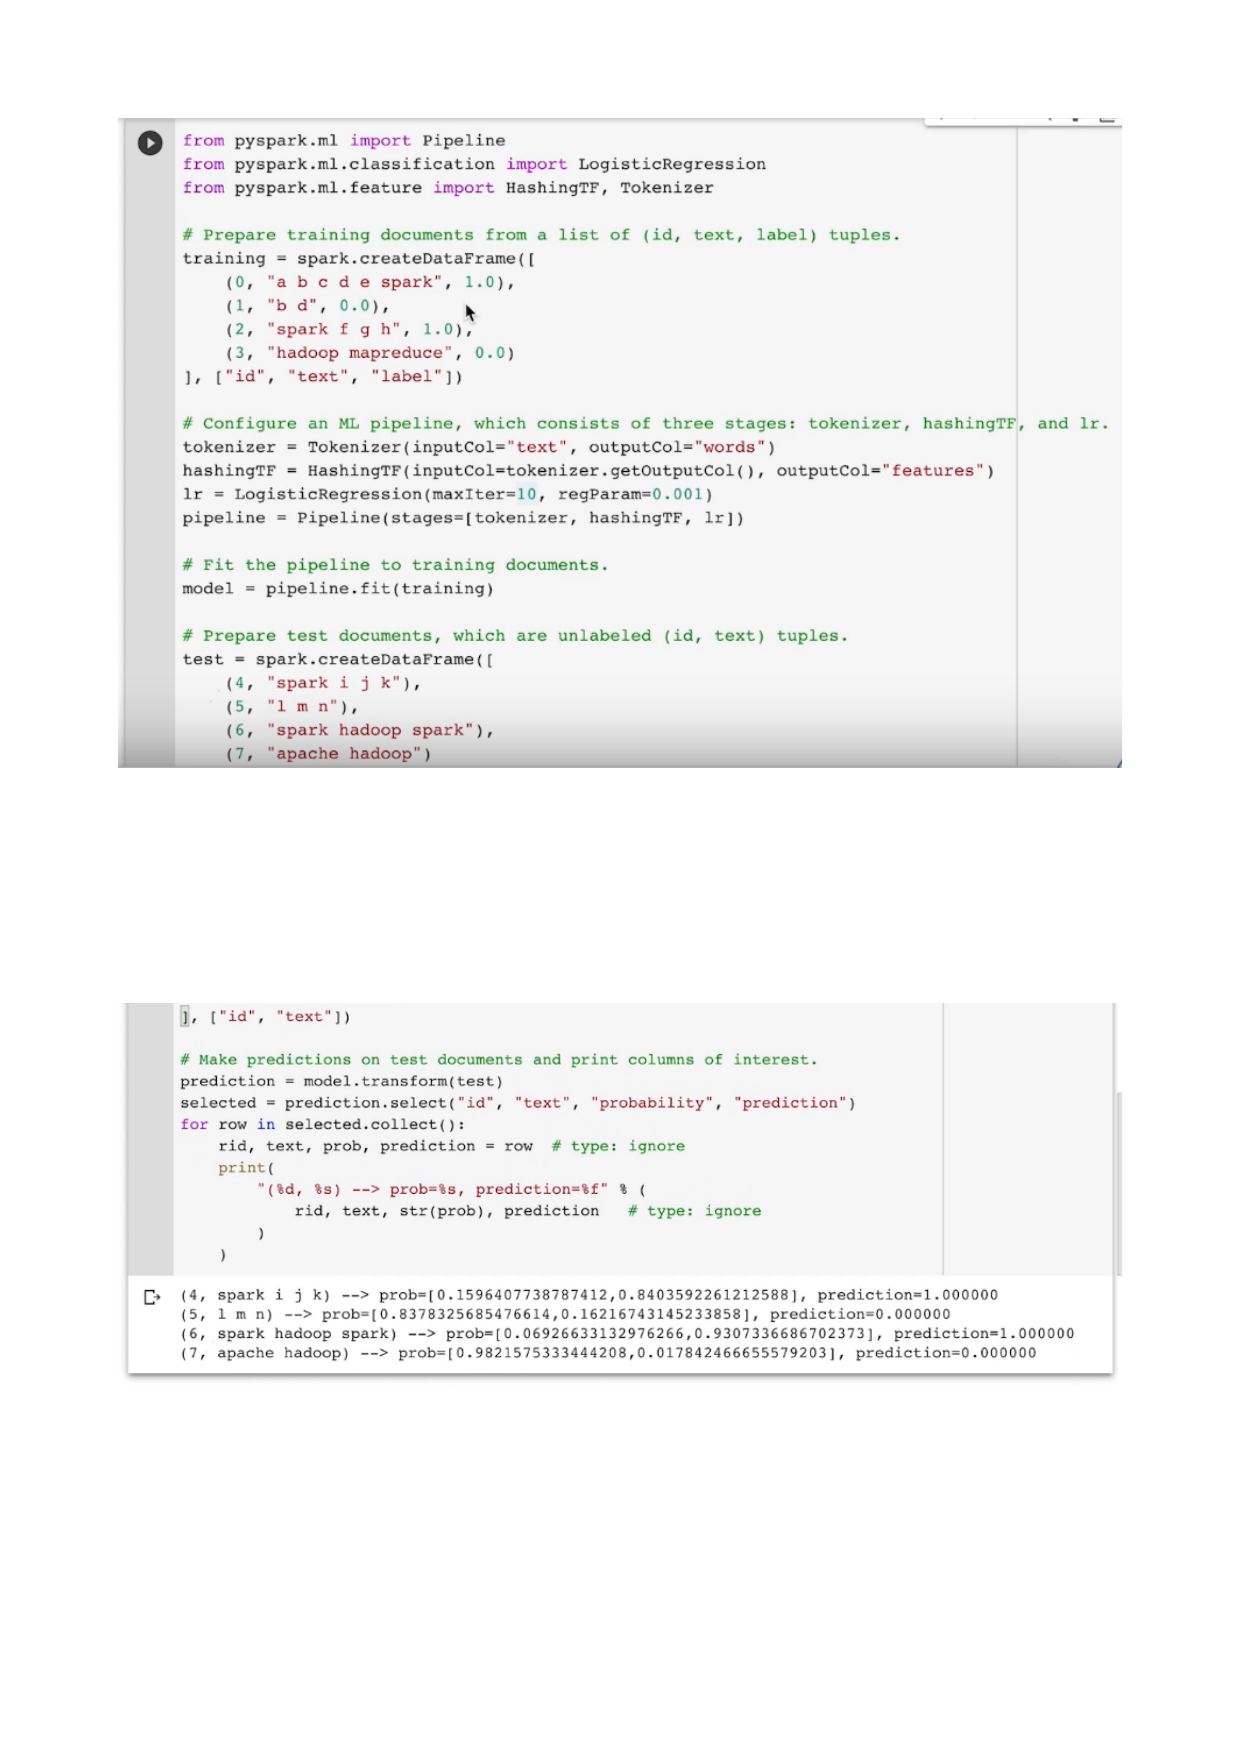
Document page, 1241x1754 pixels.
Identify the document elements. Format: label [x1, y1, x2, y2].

picture [118, 1003, 1123, 1386]
picture [118, 118, 1123, 768]
